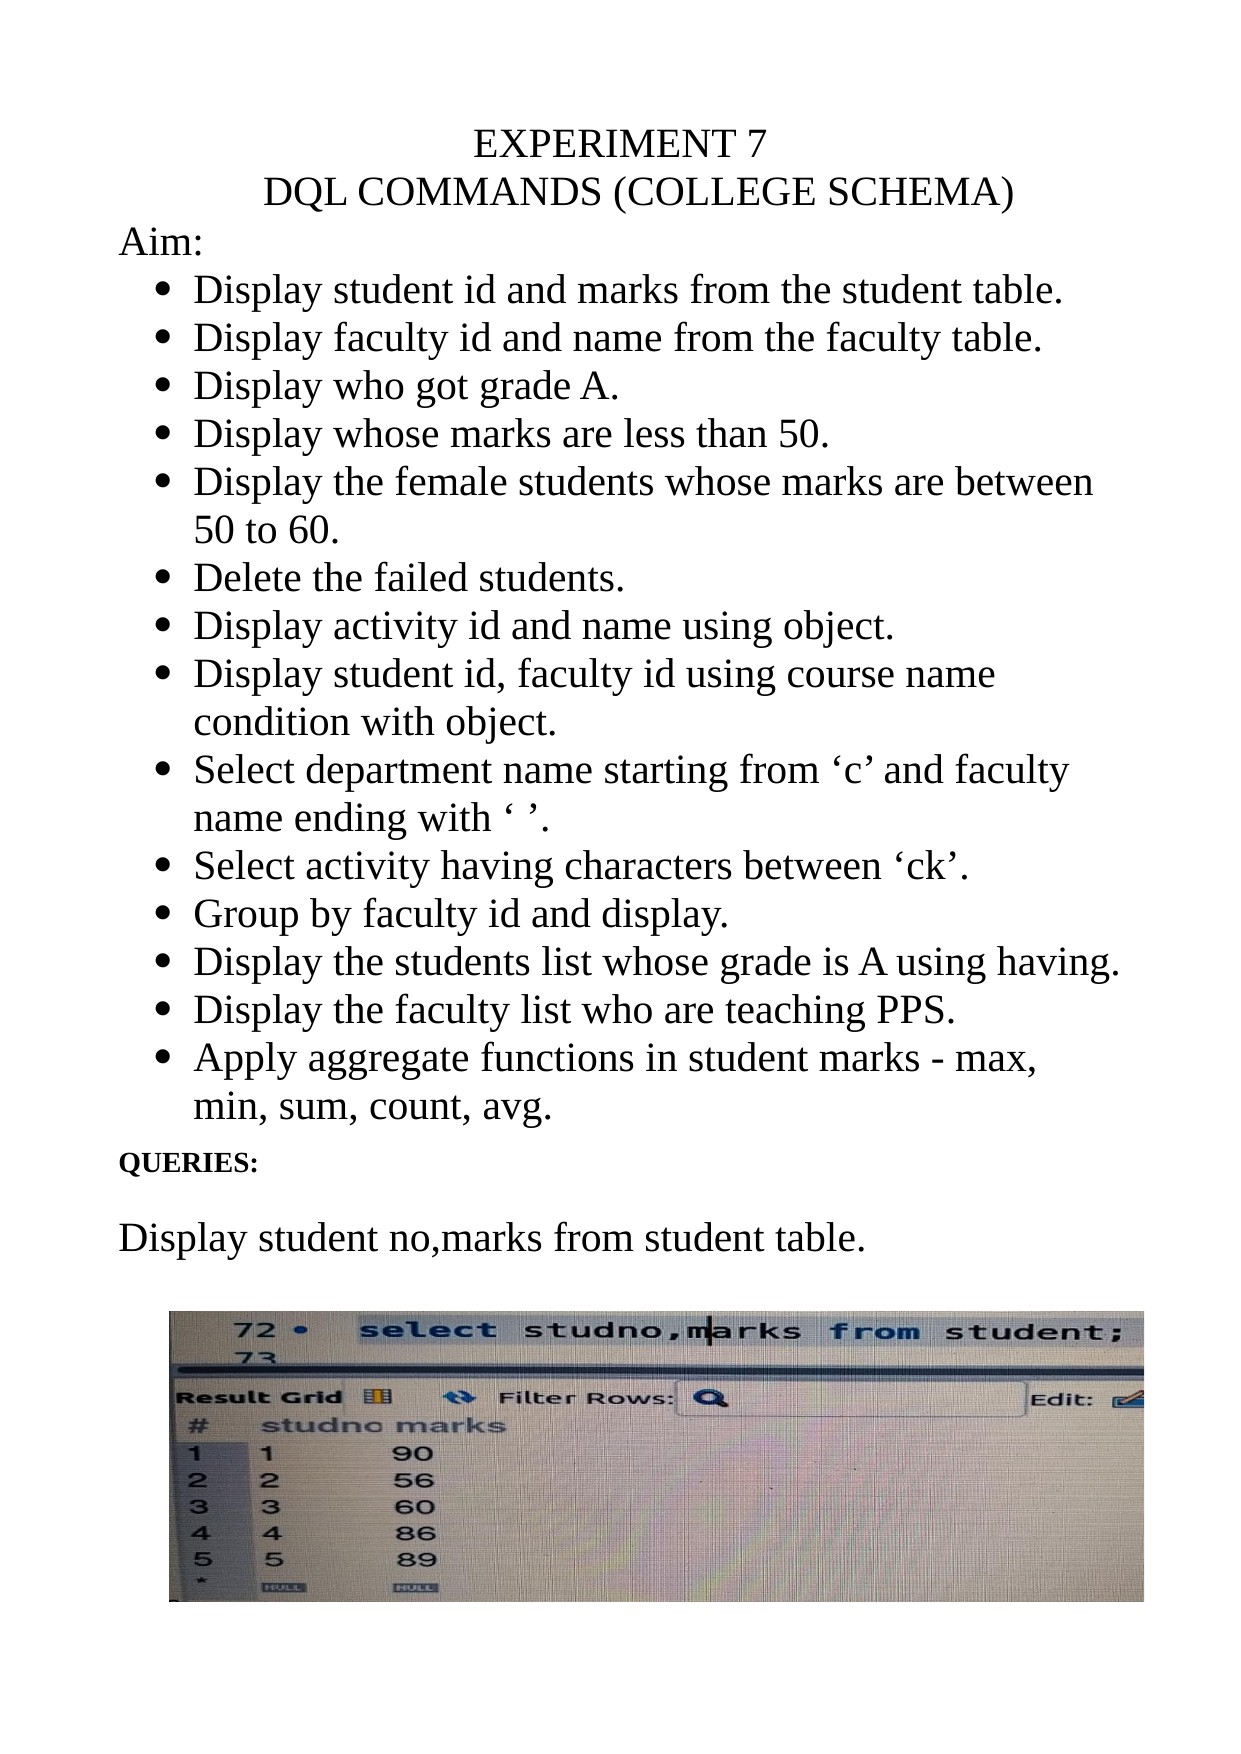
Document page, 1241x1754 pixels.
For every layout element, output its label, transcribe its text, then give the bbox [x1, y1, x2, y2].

list Display whose marks are less than 50. [156, 409, 1122, 457]
text Aim: [118, 217, 1122, 265]
list Group by faculty id and display. [156, 889, 1122, 937]
text Display student no,marks from student table. [118, 1212, 1122, 1260]
text DQL COMMANDS (COLLEGE SCHEMA) [156, 166, 1122, 214]
list Display the faculty list who are teaching PPS. [156, 985, 1122, 1033]
list Display the students list whose grade is A using having. [156, 937, 1122, 985]
list Apply aggregate functions in student marks - max, min, sum, count, avg. [156, 1033, 1122, 1129]
text QUERIES: [118, 1145, 1122, 1179]
list Select department name starting from ‘c’ and faculty name ending with ‘ ’. [156, 745, 1122, 841]
list Display faculty id and name from the faculty table. [156, 313, 1122, 361]
list Display student id and marks from the student table. [156, 265, 1122, 313]
list Display the female students whose marks are between 50 to 60. [156, 457, 1122, 553]
text EXPERIMENT 7 [118, 118, 1122, 166]
picture [169, 1311, 1145, 1602]
list Display activity id and name using object. [156, 601, 1122, 649]
list Display who got grade A. [156, 361, 1122, 409]
list Delete the failed students. [156, 553, 1122, 601]
list Select activity having characters between ‘ck’. [156, 841, 1122, 889]
list Display student id, faculty id using course name condition with object. [156, 649, 1122, 745]
